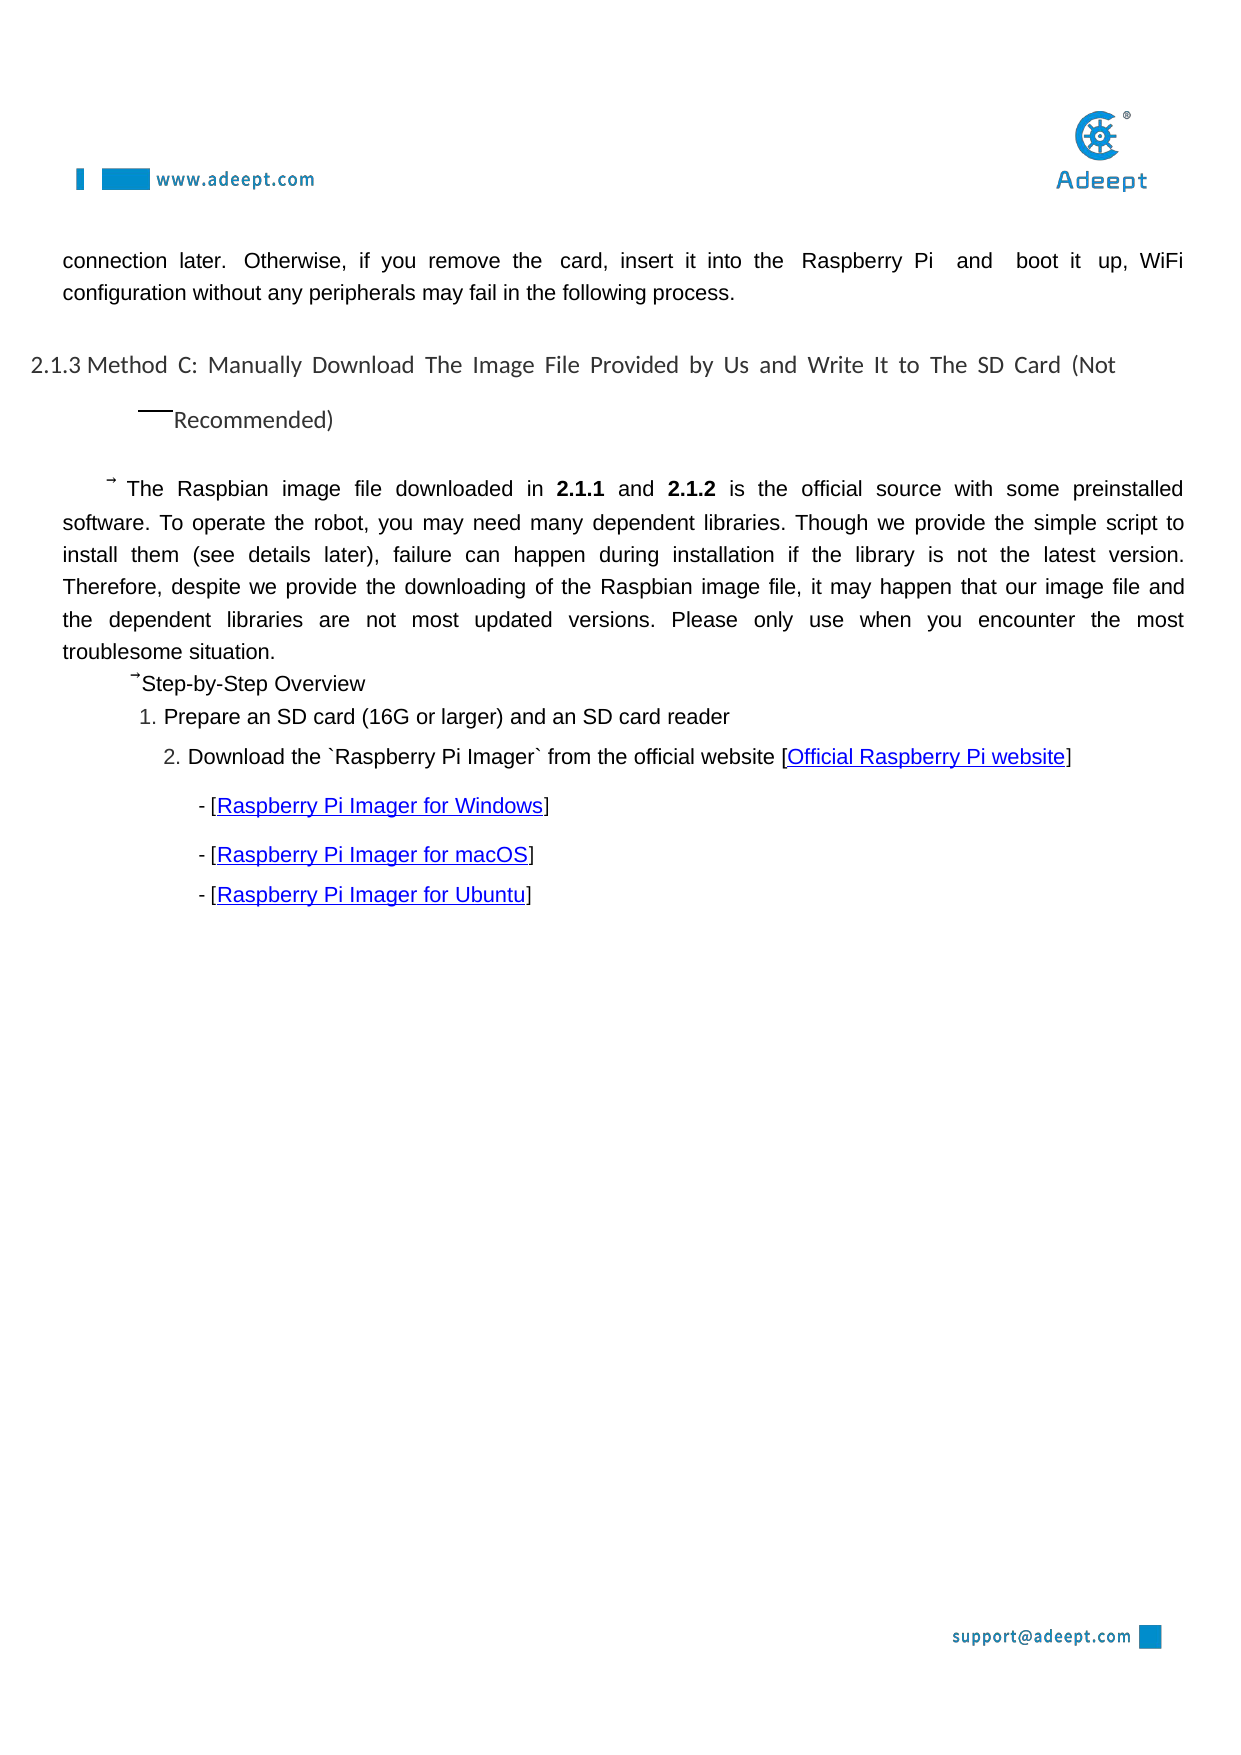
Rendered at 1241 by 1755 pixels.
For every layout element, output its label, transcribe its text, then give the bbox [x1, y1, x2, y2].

list [Raspberry Pi Imager for Ubuntu] [198, 882, 1197, 908]
text connection later. Otherwise, if you remove the card, insert it into the Raspberry Pi and boot it up, WiFi configuration without any peripherals may fail in the following process. [62, 248, 1184, 305]
list Prepare an SD card (16G or larger) and an SD card reader [62, 704, 1197, 729]
list Download the `Raspberry Pi Imager` from the official website [Official Raspberry Pi website] [163, 743, 1197, 770]
list [Raspberry Pi Imager for macOS] [198, 841, 1197, 868]
list [Raspberry Pi Imager for Windows] [198, 792, 1197, 819]
text ⃗Step-by-Step Overview [141, 671, 1197, 696]
list Method C: Manually Download The Image File Provided by Us and Write It to The SD Card (Not Recommended) [62, 349, 1182, 435]
text ⃗ The Raspbian image file downloaded in 2.1.1 and 2.1.2 is the official source with some preinstalled software. To operate the robot, you may need many dependent libraries. Though we provide the simple script to install them (see details later), failure can happen during installation if the library is not the latest version. Therefore, despite we provide the downloading of the Raspbian image file, it may happen that our image file and the dependent libraries are not most updated versions. Please only use when you encounter the most troublesome situation. [62, 473, 1185, 664]
